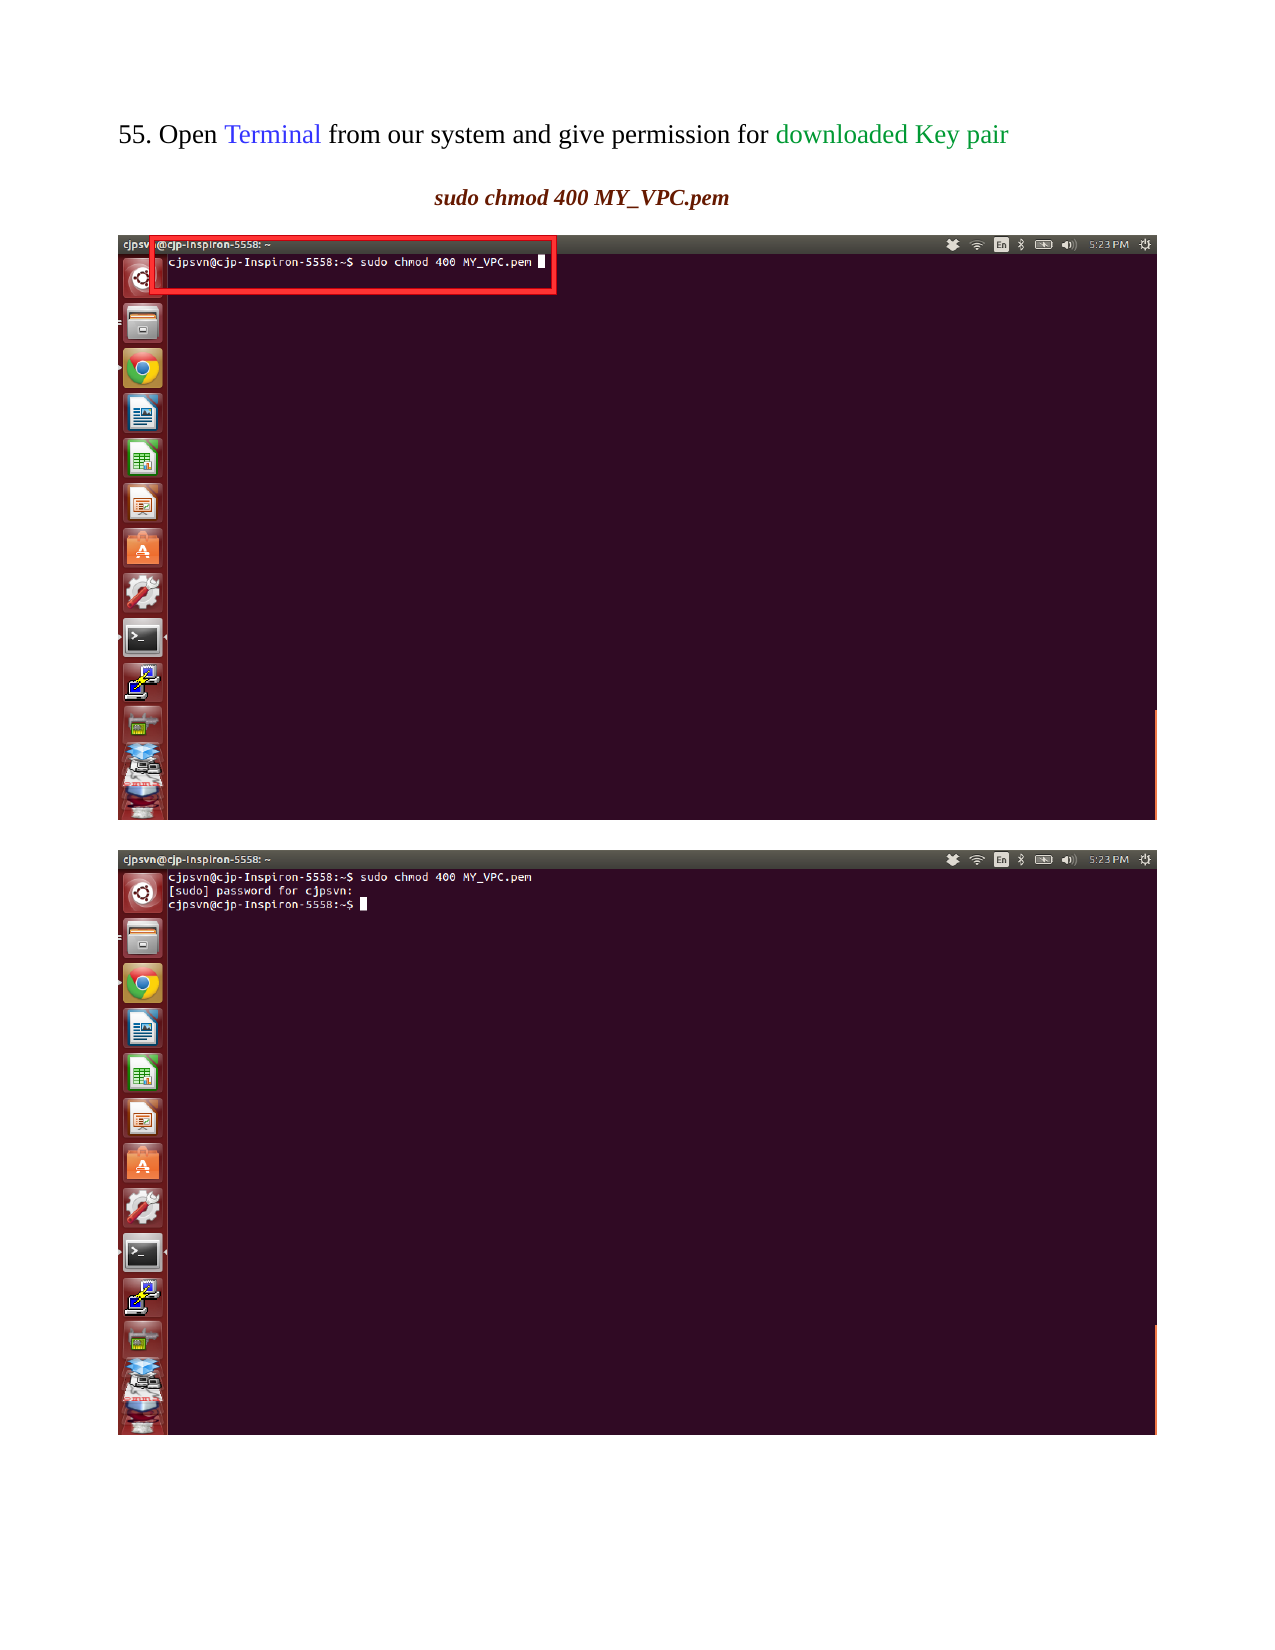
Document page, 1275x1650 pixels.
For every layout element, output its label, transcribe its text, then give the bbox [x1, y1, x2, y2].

text sudo chmod 400 MY_VPC.pem [118, 180, 1157, 212]
picture [118, 850, 1157, 1435]
picture [155, 241, 551, 288]
picture [118, 235, 1157, 820]
text 55. Open Terminal from our system and give permission for downloaded Key pair [118, 118, 1157, 149]
